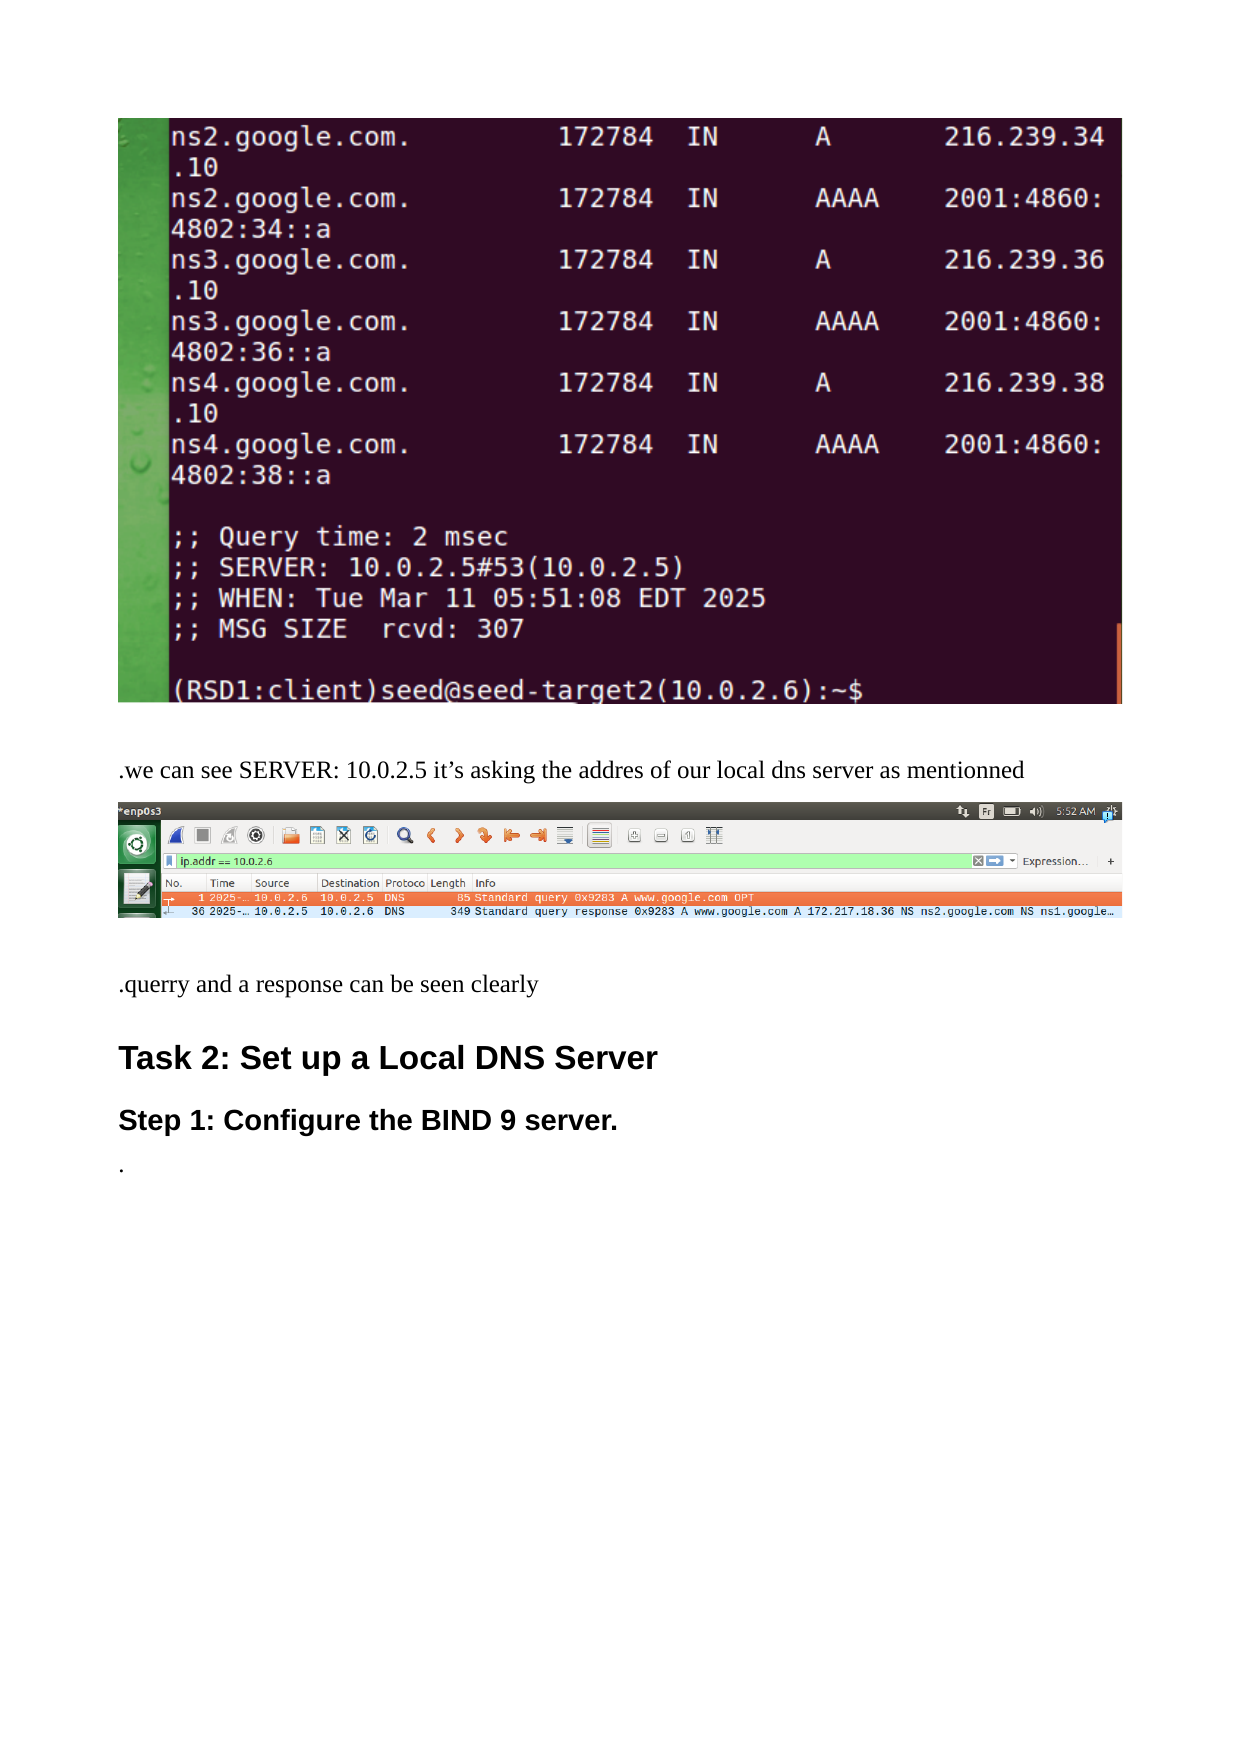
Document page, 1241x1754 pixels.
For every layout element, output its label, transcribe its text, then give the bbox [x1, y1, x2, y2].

picture [118, 802, 1123, 918]
text .querry and a response can be seen clearly [118, 969, 1122, 998]
text .we can see SERVER: 10.0.2.5 it’s asking the addres of our local dns server as mentionned [118, 755, 1122, 784]
picture [118, 118, 1123, 704]
subtitle Step 1: Configure the BIND 9 server. [118, 1103, 1122, 1137]
text . [118, 1149, 1122, 1178]
subtitle Task 2: Set up a Local DNS Server [118, 1038, 1122, 1076]
